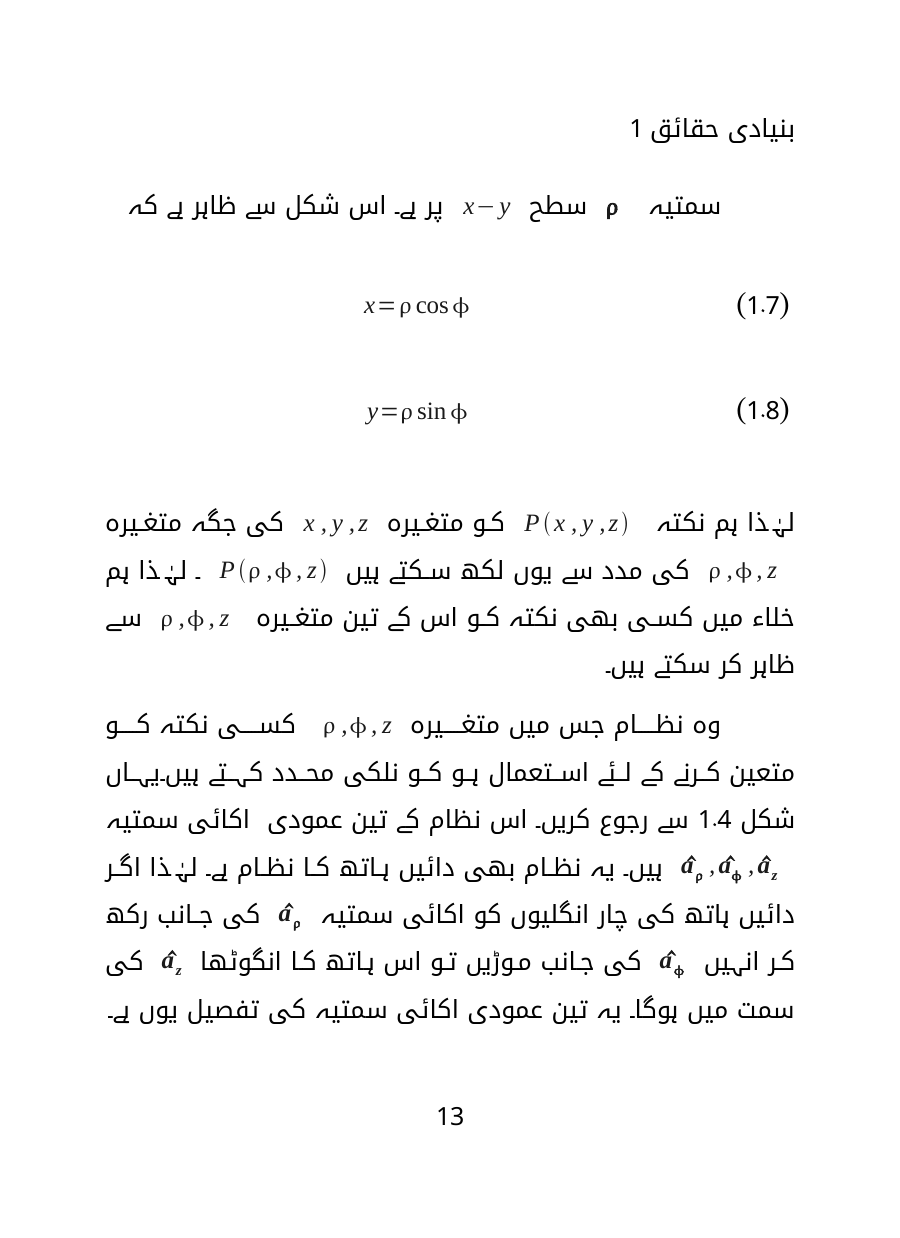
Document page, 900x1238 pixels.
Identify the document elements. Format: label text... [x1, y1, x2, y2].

table_header [105, 276, 718, 348]
table_header [105, 382, 718, 453]
text وہ نظام جس میں متغیرہ کسی نکتہ کو متعین کرنے کے لئے استعمال ہو کو نلکی محدد کہتے ہیں۔یہاں شکل 1.4 سے رجوع کریں۔ اس نظام کے تین عمودی اکائی سمتیہ ہیں۔ یہ نظام بھی دائیں ہاتھ کا نظام ہے۔ لہٰذا اگر دائیں ہاتھ کی چار انگلیوں کو اکائی سمتیہکی جانب رکھ کر انہیںکی جانب موڑیں تو اس ہاتھ کا انگوٹھاکی سمت میں ہوگا۔ یہ تین عمودی اکائی سمتیہ کی تفصیل یوں ہے۔ [105, 702, 795, 1033]
text سمتیہ سطحپر ہے۔ اس شکل سے ظاہر ہے کہ [105, 182, 795, 230]
table_header (1.8) [718, 382, 795, 453]
table_header (1.7) [718, 276, 795, 348]
text لہٰذا ہم نکتہ کو متغیرہکی جگہ متغیرہکی مدد سے یوں لکھ سکتے ہیں۔ لہٰذا ہم خلاء میں کسی بھی نکتہ کو اس کے تین متغیرہ سے ظاہر کر سکتے ہیں۔ [105, 500, 795, 689]
